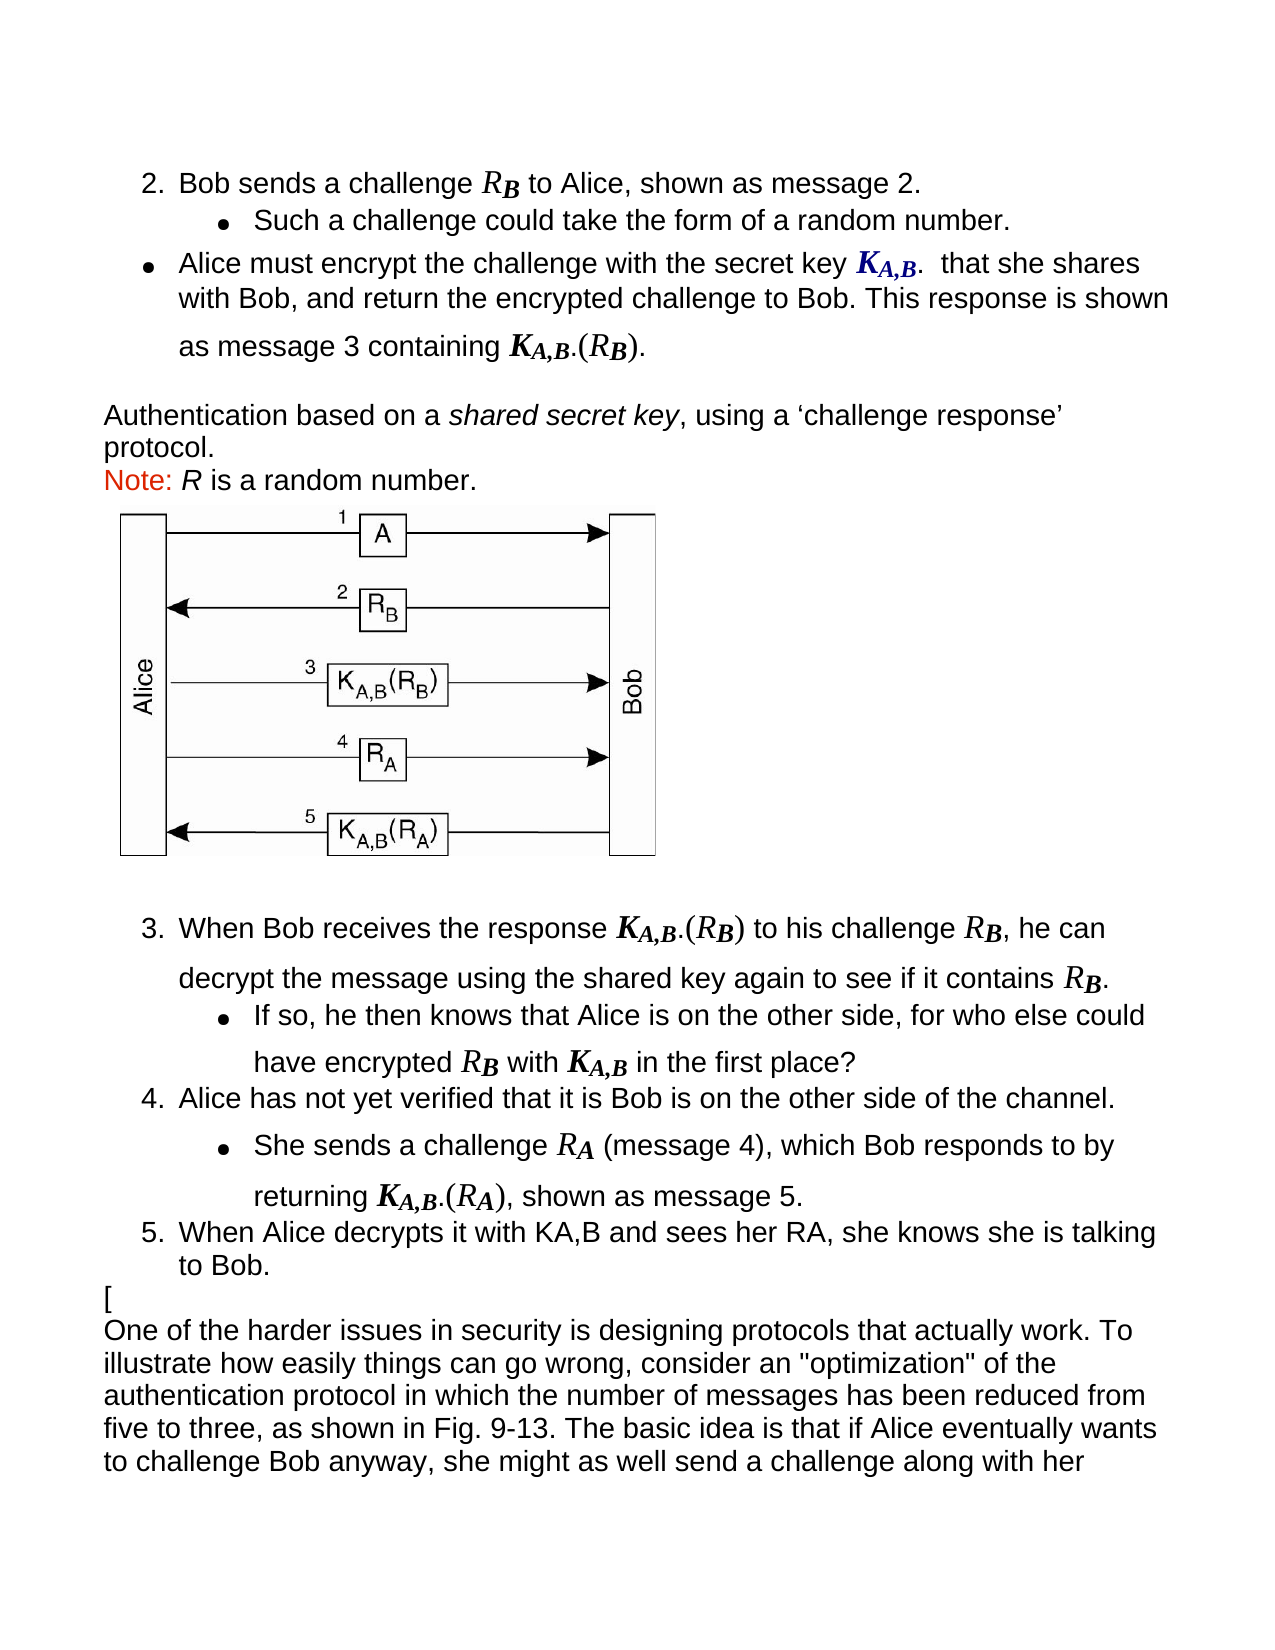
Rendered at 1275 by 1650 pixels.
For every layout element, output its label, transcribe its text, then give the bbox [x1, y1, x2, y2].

list Such a challenge could take the form of a random number. [216, 204, 1172, 236]
text Note: R is a random number. [103, 464, 1172, 496]
text One of the harder issues in security is designing protocols that actually work. To illustrate how easily things can go wrong, consider an "optimization" of the authentication protocol in which the number of messages has been reduced from five to three, as shown in Fig. 9-13. The basic idea is that if Alice eventually wants to challenge Bob anyway, she might as well send a challenge along with her [103, 1314, 1172, 1477]
picture [120, 505, 656, 856]
list When Bob receives the response KA,B.(RB) to his challenge RB, he can decrypt the message using the shared key again to see if it contains RB. [141, 897, 1172, 999]
text [ [103, 1281, 1172, 1314]
text Authentication based on a shared secret key, using a ‘challenge response’ protocol. [103, 398, 1172, 464]
list Alice has not yet verified that it is Bob is on the other side of the channel. [141, 1082, 1172, 1115]
list When Alice decrypts it with KA,B and sees her RA, she knows she is talking to Bob. [141, 1216, 1172, 1281]
list She sends a challenge RA (message 4), which Bob responds to by returning KA,B.(RA), shown as message 5. [216, 1115, 1172, 1216]
list If so, he then knows that Alice is on the other side, for who else could have encrypted RB with KA,B in the first place? [216, 999, 1172, 1082]
list Alice must encrypt the challenge with the secret key KA,B. that she shares with Bob, and return the encrypted challenge to Bob. This response is shown as message 3 containing KA,B.(RB). [141, 236, 1172, 366]
list Bob sends a challenge RB to Alice, shown as message 2. [141, 153, 1172, 204]
